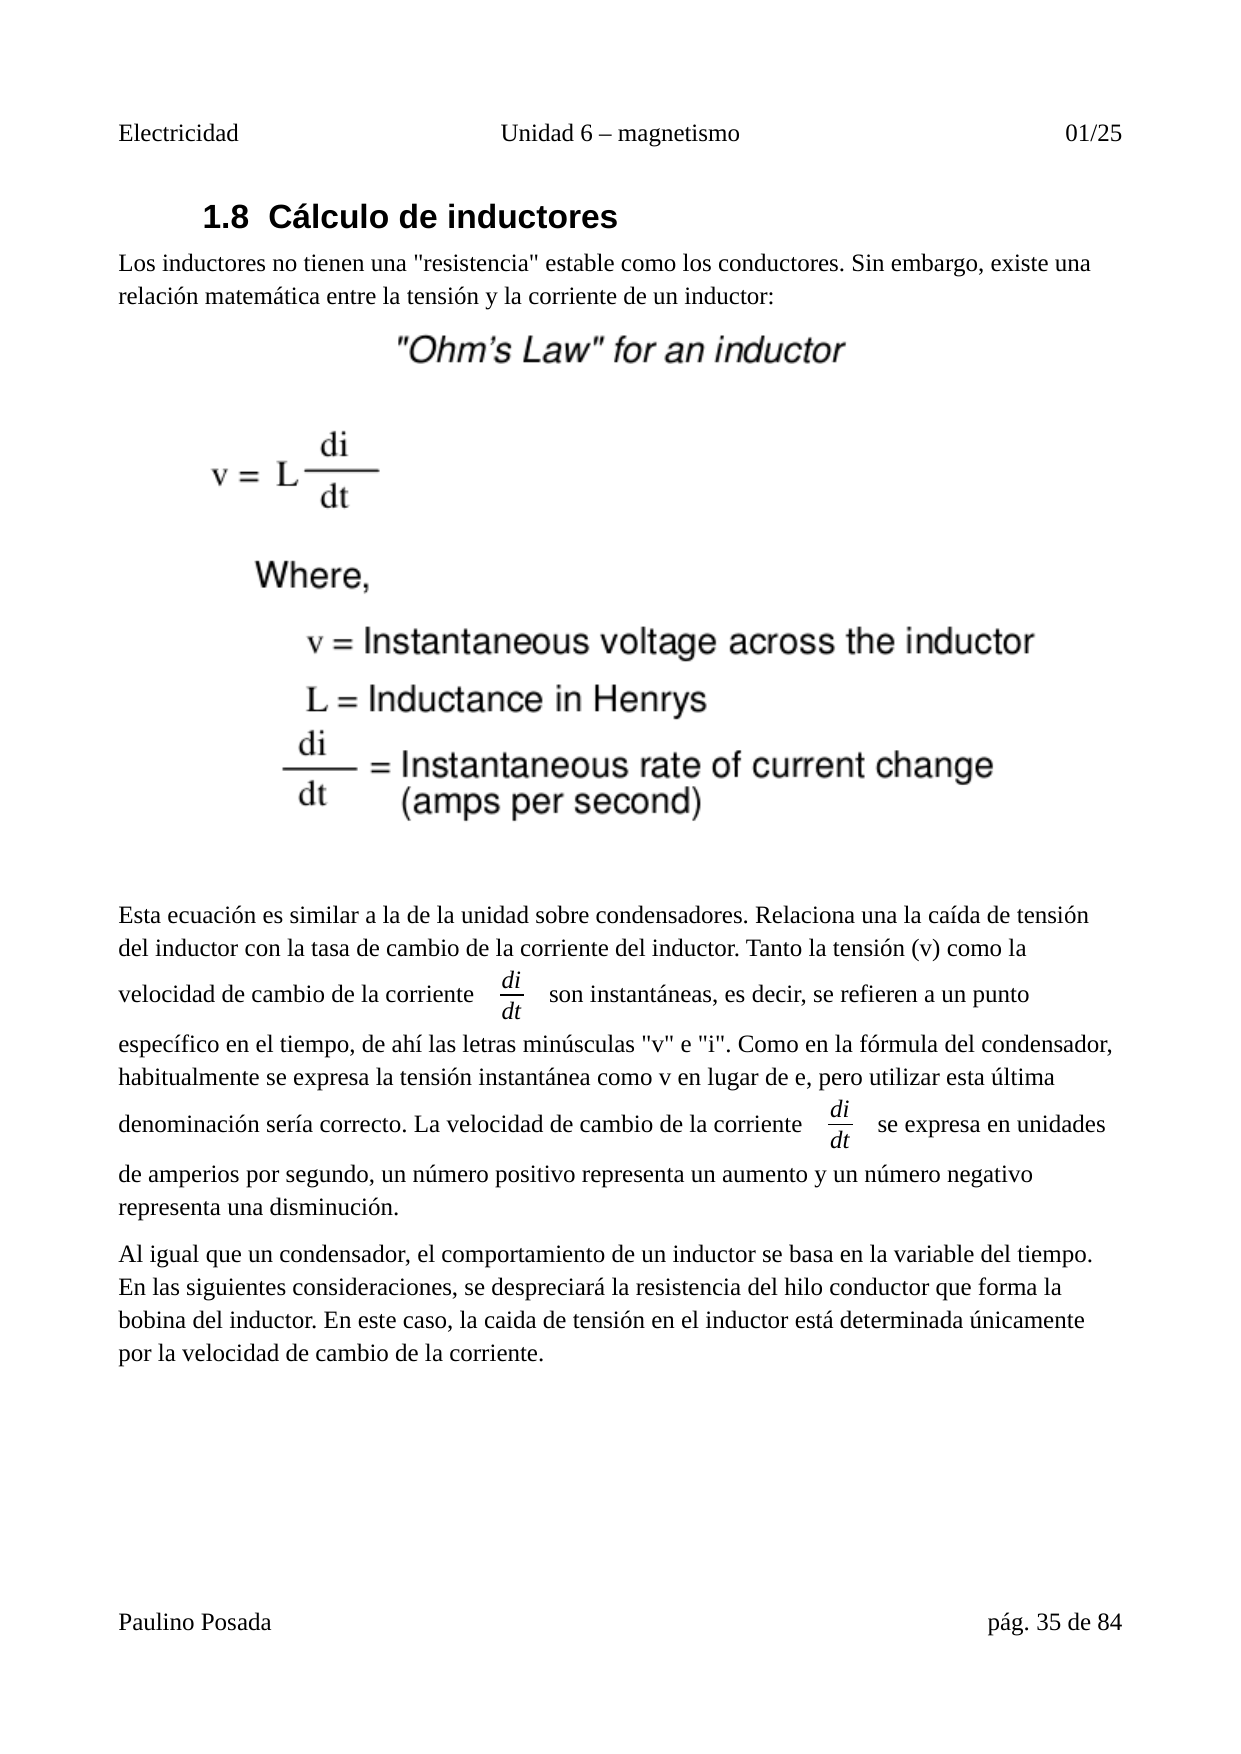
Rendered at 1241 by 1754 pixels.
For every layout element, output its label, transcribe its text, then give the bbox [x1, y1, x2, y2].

text Al igual que un condensador, el comportamiento de un inductor se basa en la variable del tiempo. En las siguientes consideraciones, se despreciará la resistencia del hilo conductor que forma la bobina del inductor. En este caso, la caida de tensión en el inductor está determinada únicamente por la velocidad de cambio de la corriente. [118, 1239, 1122, 1367]
text Esta ecuación es similar a la de la unidad sobre condensadores. Relaciona una la caída de tensión del inductor con la tasa de cambio de la corriente del inductor. Tanto la tensión (v) como la velocidad de cambio de la corriente son instantáneas, es decir, se refieren a un punto específico en el tiempo, de ahí las letras minúsculas "v" e "i". Como en la fórmula del condensador, habitualmente se expresa la tensión instantánea como v en lugar de e, pero utilizar esta última denominación sería correcto. La velocidad de cambio de la corriente se expresa en unidades de amperios por segundo, un número positivo representa un aumento y un número negativo representa una disminución. [118, 900, 1122, 1221]
picture [189, 328, 1051, 832]
subtitle Cálculo de inductores [193, 197, 1122, 236]
text Los inductores no tienen una "resistencia" estable como los conductores. Sin embargo, existe una relación matemática entre la tensión y la corriente de un inductor: [118, 248, 1122, 310]
